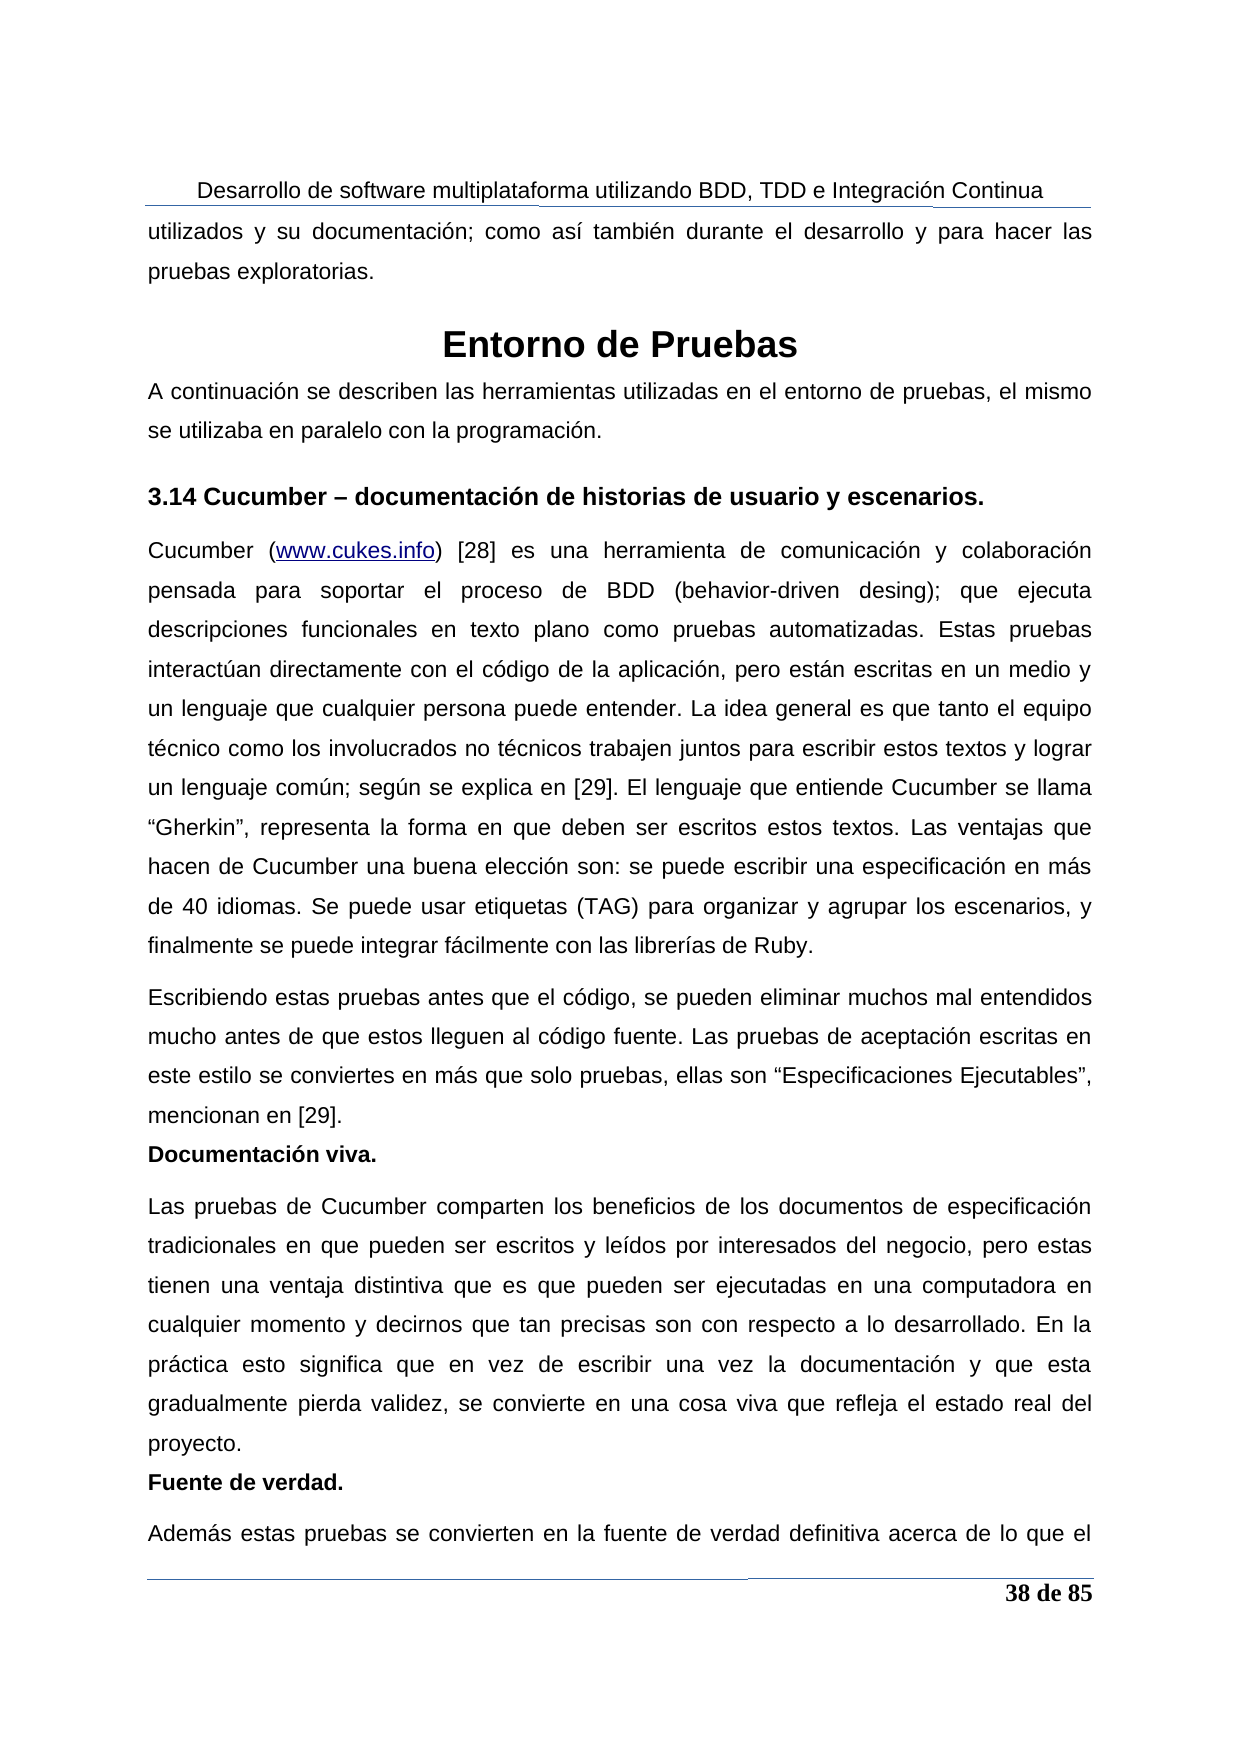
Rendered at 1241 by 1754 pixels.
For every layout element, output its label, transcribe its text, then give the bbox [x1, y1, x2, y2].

text A continuación se describen las herramientas utilizadas en el entorno de pruebas, el mismo se utilizaba en paralelo con la programación. [148, 378, 1093, 444]
text Documentación viva. [148, 1141, 1093, 1168]
text utilizados y su documentación; como así también durante el desarrollo y para hacer las pruebas exploratorias. [148, 218, 1093, 284]
text Escribiendo estas pruebas antes que el código, se pueden eliminar muchos mal entendidos mucho antes de que estos lleguen al código fuente. Las pruebas de aceptación escritas en este estilo se conviertes en más que solo pruebas, ellas son “Especificaciones Ejecutables”, mencionan en [29]. [148, 983, 1093, 1128]
subtitle 3.14 Cucumber – documentación de historias de usuario y escenarios. [148, 482, 1093, 511]
subtitle Entorno de Pruebas [148, 322, 1093, 365]
text Las pruebas de Cucumber comparten los beneficios de los documentos de especificación tradicionales en que pueden ser escritos y leídos por interesados del negocio, pero estas tienen una ventaja distintiva que es que pueden ser ejecutadas en una computadora en cualquier momento y decirnos que tan precisas son con respecto a lo desarrollado. En la práctica esto significa que en vez de escribir una vez la documentación y que esta gradualmente pierda validez, se convierte en una cosa viva que refleja el estado real del proyecto. [148, 1193, 1093, 1456]
text Fuente de verdad. [148, 1469, 1093, 1495]
text Además estas pruebas se convierten en la fuente de verdad definitiva acerca de lo que el [148, 1520, 1093, 1547]
text Cucumber (www.cukes.info) [28] es una herramienta de comunicación y colaboración pensada para soportar el proceso de BDD (behavior-driven desing); que ejecuta descripciones funcionales en texto plano como pruebas automatizadas. Estas pruebas interactúan directamente con el código de la aplicación, pero están escritas en un medio y un lenguaje que cualquier persona puede entender. La idea general es que tanto el equipo técnico como los involucrados no técnicos trabajen juntos para escribir estos textos y lograr un lenguaje común; según se explica en [29]. El lenguaje que entiende Cucumber se llama “Gherkin”, representa la forma en que deben ser escritos estos textos. Las ventajas que hacen de Cucumber una buena elección son: se puede escribir una especificación en más de 40 idiomas. Se puede usar etiquetas (TAG) para organizar y agrupar los escenarios, y finalmente se puede integrar fácilmente con las librerías de Ruby. [148, 537, 1093, 959]
